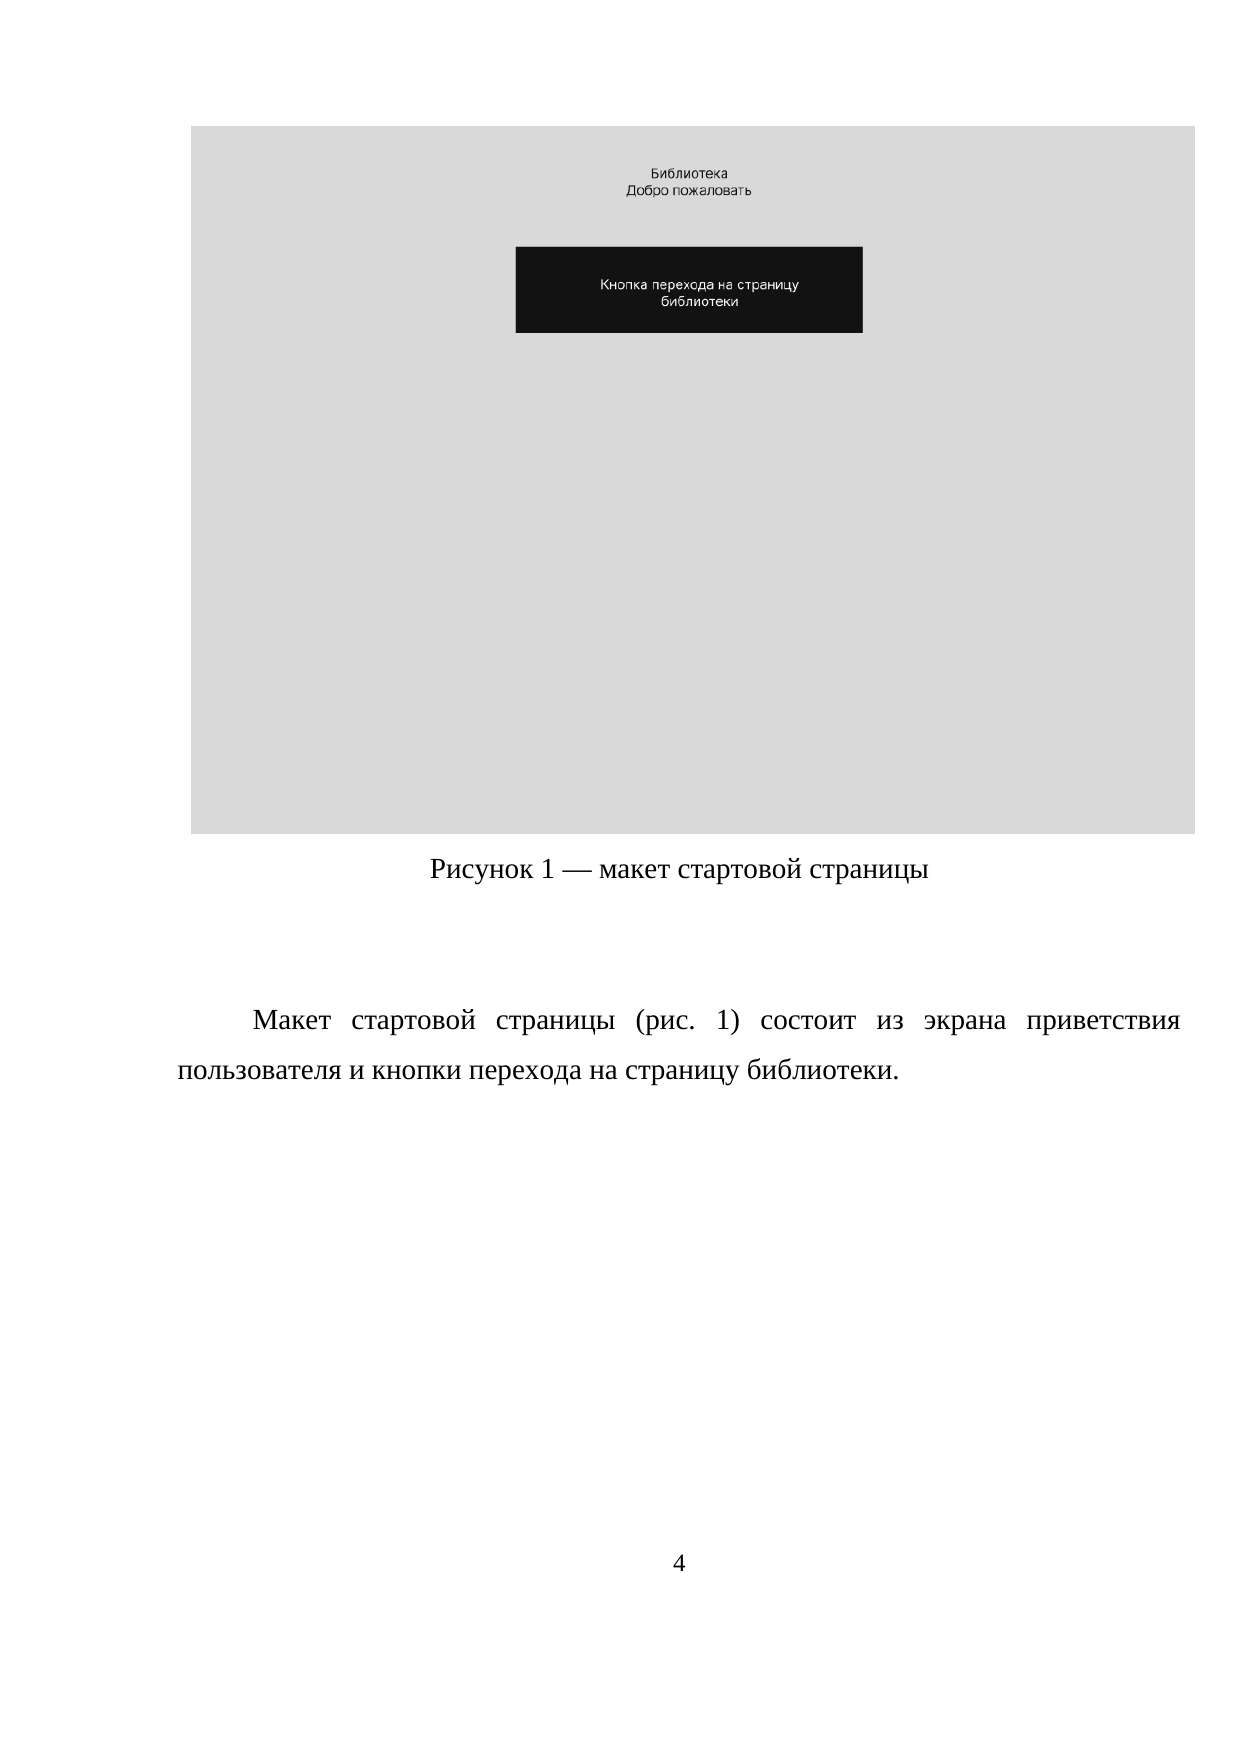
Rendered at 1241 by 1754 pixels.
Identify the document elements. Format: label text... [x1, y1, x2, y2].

picture [191, 126, 1195, 834]
text Макет стартовой страницы (рис. 1) состоит из экрана приветствия пользователя и кнопки перехода на страницу библиотеки. [177, 1002, 1181, 1086]
text Рисунок 1 — макет стартовой страницы [177, 118, 1181, 884]
